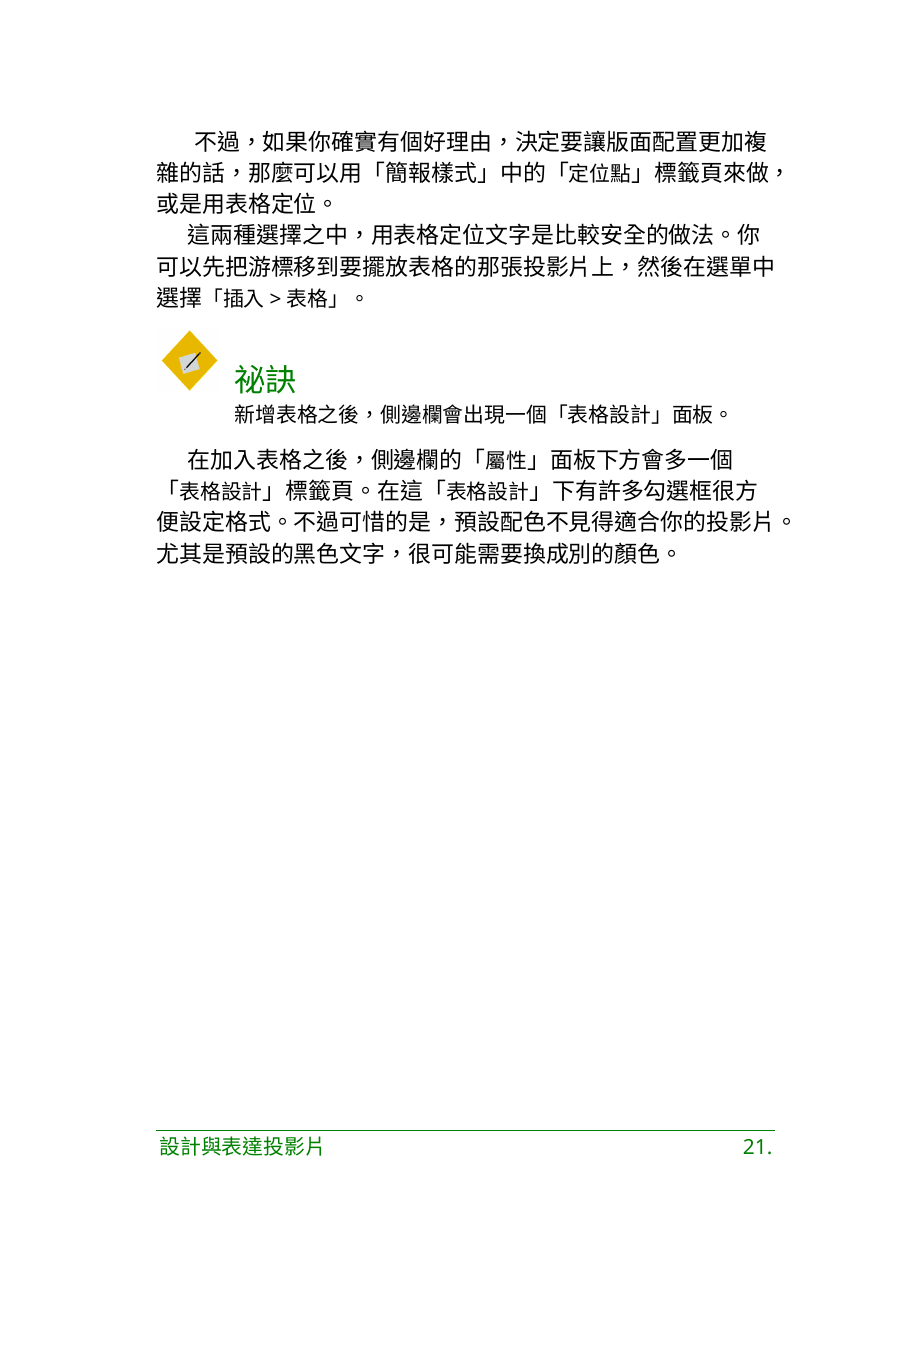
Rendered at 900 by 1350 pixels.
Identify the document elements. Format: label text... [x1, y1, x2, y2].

text 不過，如果你確實有個好理由，決定要讓版面配置更加複雜的話，那麼可以用「簡報樣式」中的「定位點」標籤頁來做，或是用表格定位。 [156, 125, 775, 219]
picture [157, 329, 220, 392]
text 在加入表格之後，側邊欄的「屬性」面板下方會多一個「表格設計」標籤頁。在這「表格設計」下有許多勾選框很方便設定格式。不過可惜的是，預設配色不見得適合你的投影片。尤其是預設的黑色文字，很可能需要換成別的顏色。 [156, 443, 775, 568]
text 新增表格之後，側邊欄會出現一個「表格設計」面板。 [234, 401, 775, 428]
text 這兩種選擇之中，用表格定位文字是比較安全的做法。你可以先把游標移到要擺放表格的那張投影片上，然後在選單中選擇「插入 > 表格」。 [156, 219, 775, 312]
list 祕訣 [156, 328, 775, 401]
